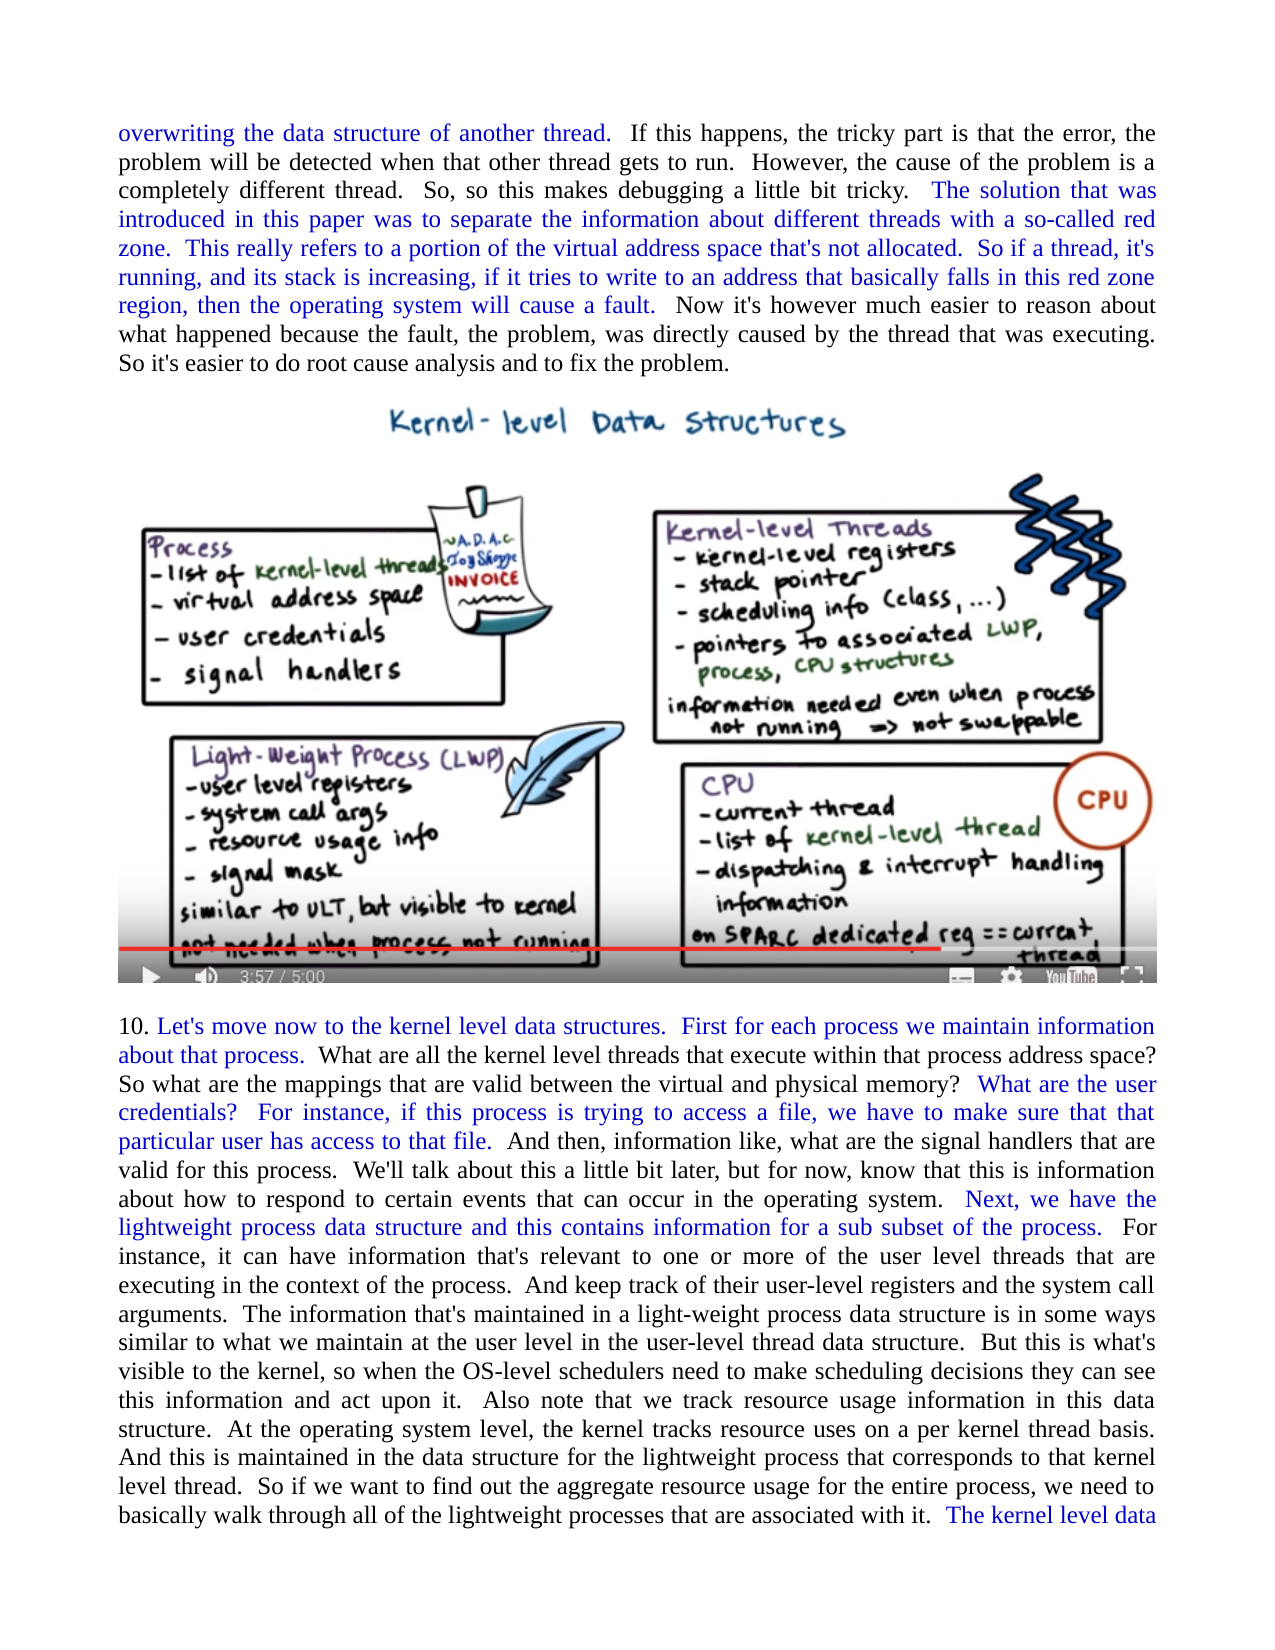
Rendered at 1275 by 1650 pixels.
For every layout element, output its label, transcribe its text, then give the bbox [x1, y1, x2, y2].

text overwriting the data structure of another thread. If this happens, the tricky part is that the error, the problem will be detected when that other thread gets to run. However, the cause of the problem is a completely different thread. So, so this makes debugging a little bit tricky. The solution that was introduced in this paper was to separate the information about different threads with a so-called red zone. This really refers to a portion of the virtual address space that's not allocated. So if a thread, it's running, and its stack is increasing, if it tries to write to an address that basically falls in this red zone region, then the operating system will cause a fault. Now it's however much easier to reason about what happened because the fault, the problem, was directly caused by the thread that was executing. So it's easier to do root cause analysis and to fix the problem. [118, 118, 1157, 377]
text 10. Let's move now to the kernel level data structures. First for each process we maintain information about that process. What are all the kernel level threads that execute within that process address space? So what are the mappings that are valid between the virtual and physical memory? What are the user credentials? For instance, if this process is trying to access a file, we have to make sure that that particular user has access to that file. And then, information like, what are the signal handlers that are valid for this process. We'll talk about this a little bit later, but for now, know that this is information about how to respond to certain events that can occur in the operating system. Next, we have the lightweight process data structure and this contains information for a sub subset of the process. For instance, it can have information that's relevant to one or more of the user level threads that are executing in the context of the process. And keep track of their user-level registers and the system call arguments. The information that's maintained in a light-weight process data structure is in some ways similar to what we maintain at the user level in the user-level thread data structure. But this is what's visible to the kernel, so when the OS-level schedulers need to make scheduling decisions they can see this information and act upon it. Also note that we track resource usage information in this data structure. At the operating system level, the kernel tracks resource uses on a per kernel thread basis. And this is maintained in the data structure for the lightweight process that corresponds to that kernel level thread. So if we want to find out the aggregate resource usage for the entire process, we need to basically walk through all of the lightweight processes that are associated with it. The kernel level data [118, 1011, 1157, 1529]
picture [118, 405, 1157, 983]
